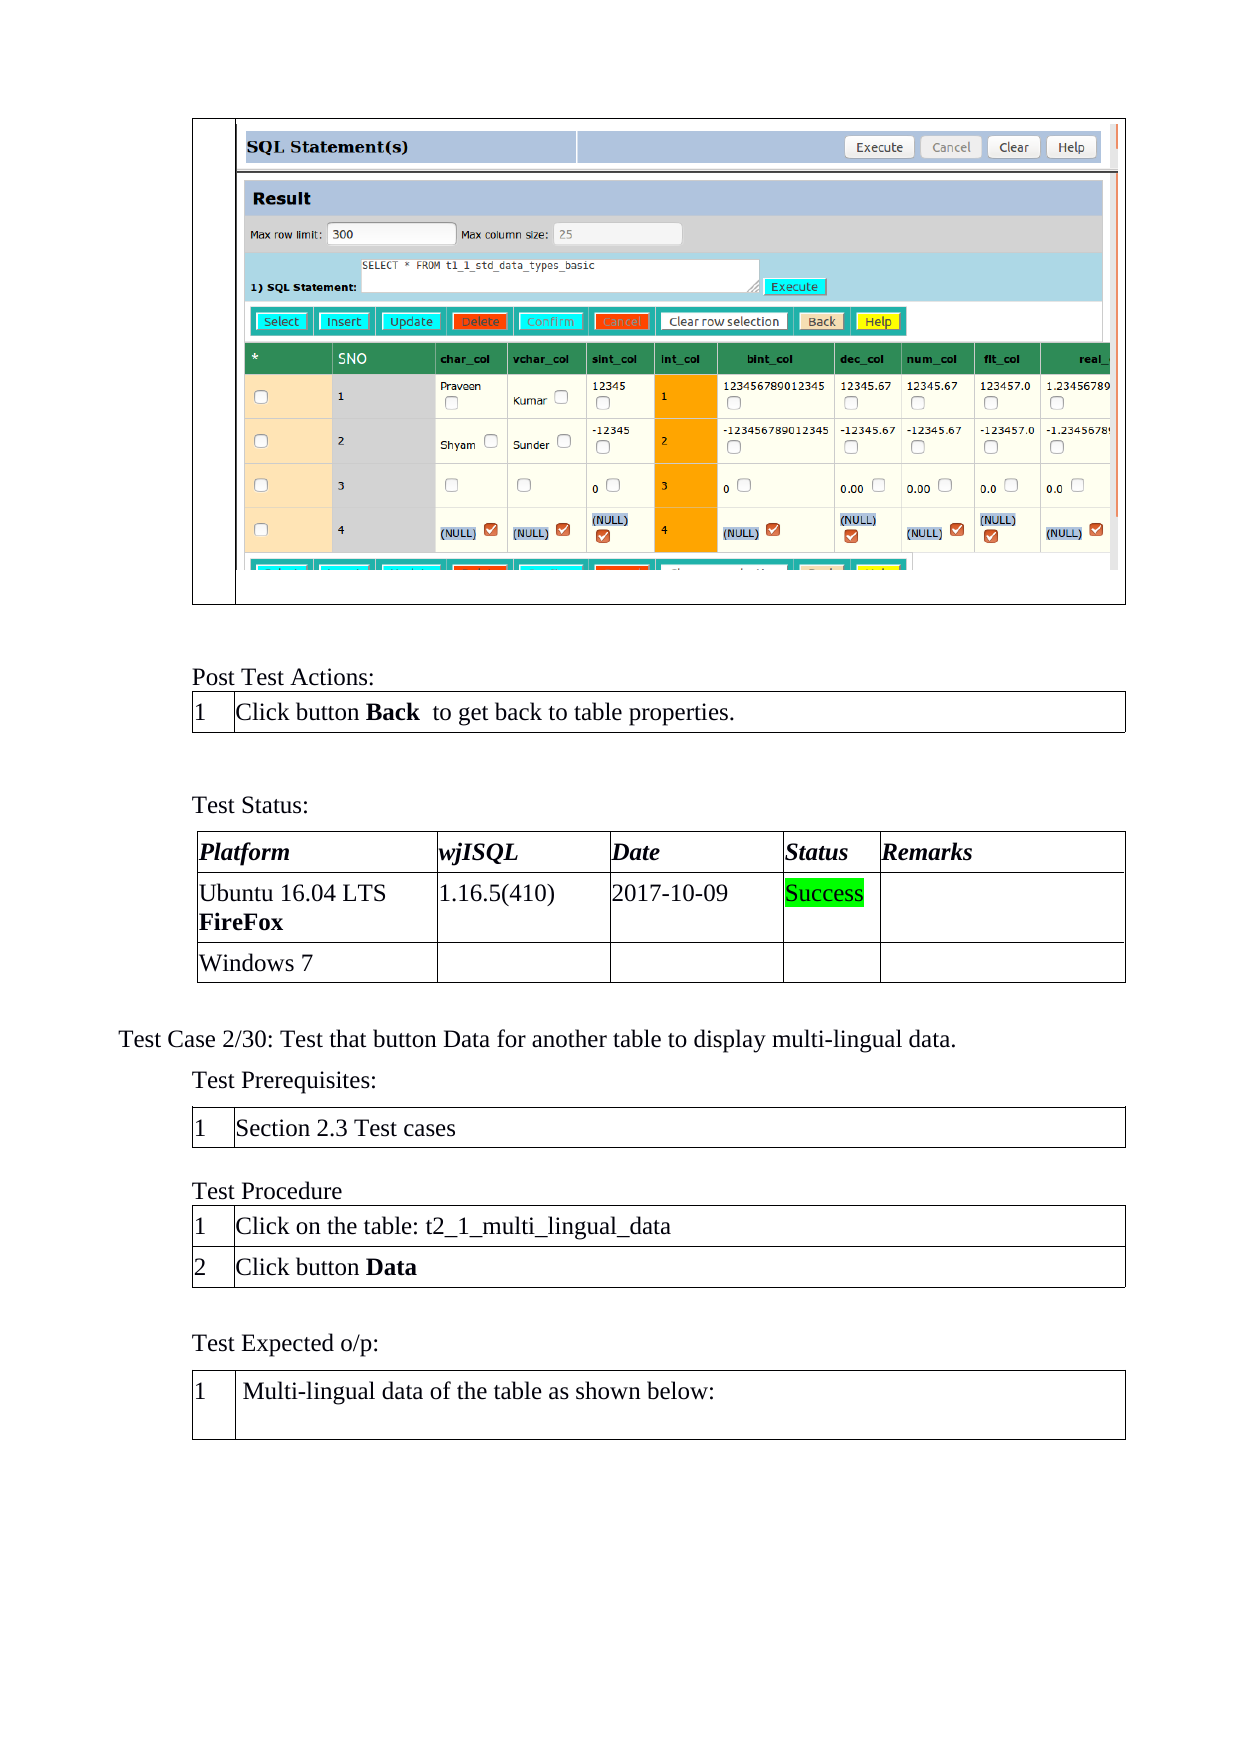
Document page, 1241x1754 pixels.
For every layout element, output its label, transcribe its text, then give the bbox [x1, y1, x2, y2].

table_cell [881, 941, 1125, 982]
table_cell Success [784, 873, 880, 941]
table_header Status [784, 832, 880, 872]
table_header 1 [193, 1371, 235, 1439]
table_header Multi-lingual data of the table as shown below: [236, 1371, 1125, 1439]
table_cell [438, 943, 610, 982]
text Post Test Actions: [118, 662, 1122, 691]
table_header Remarks [881, 832, 1125, 872]
table_cell [611, 943, 783, 982]
table_cell 2 [193, 1247, 234, 1287]
table_cell [784, 943, 880, 982]
table_header Click button Back to get back to table properties. [235, 692, 1125, 732]
text Test Procedure [118, 1176, 1122, 1205]
table_cell [881, 872, 1125, 941]
table_header Date [611, 832, 783, 872]
table_header 1 [193, 1206, 234, 1246]
table_header 1 [193, 1108, 234, 1147]
table_cell Ubuntu 16.04 LTS FireFox [198, 873, 437, 941]
table_cell 2017-10-09 [611, 873, 783, 941]
picture [236, 124, 1118, 570]
table_cell 1.16.5(410) [438, 873, 610, 941]
table_header [193, 119, 235, 604]
table_header Click on the table: t2_1_multi_lingual_data [235, 1206, 1125, 1246]
text Test Status: [118, 790, 1122, 819]
table_header wjISQL [438, 832, 610, 872]
table_header [236, 119, 1125, 604]
text Test Prerequisites: [118, 1065, 1122, 1094]
text Test Case 2/30: Test that button Data for another table to display multi-lingual data. [118, 1024, 1122, 1053]
table_header Platform [198, 832, 437, 872]
table_header 1 [193, 692, 234, 732]
table_header Section 2.3 Test cases [235, 1108, 1125, 1147]
text Test Expected o/p: [118, 1328, 1122, 1357]
table_cell Click button Data [235, 1247, 1125, 1287]
table_cell Windows 7 [198, 943, 437, 982]
